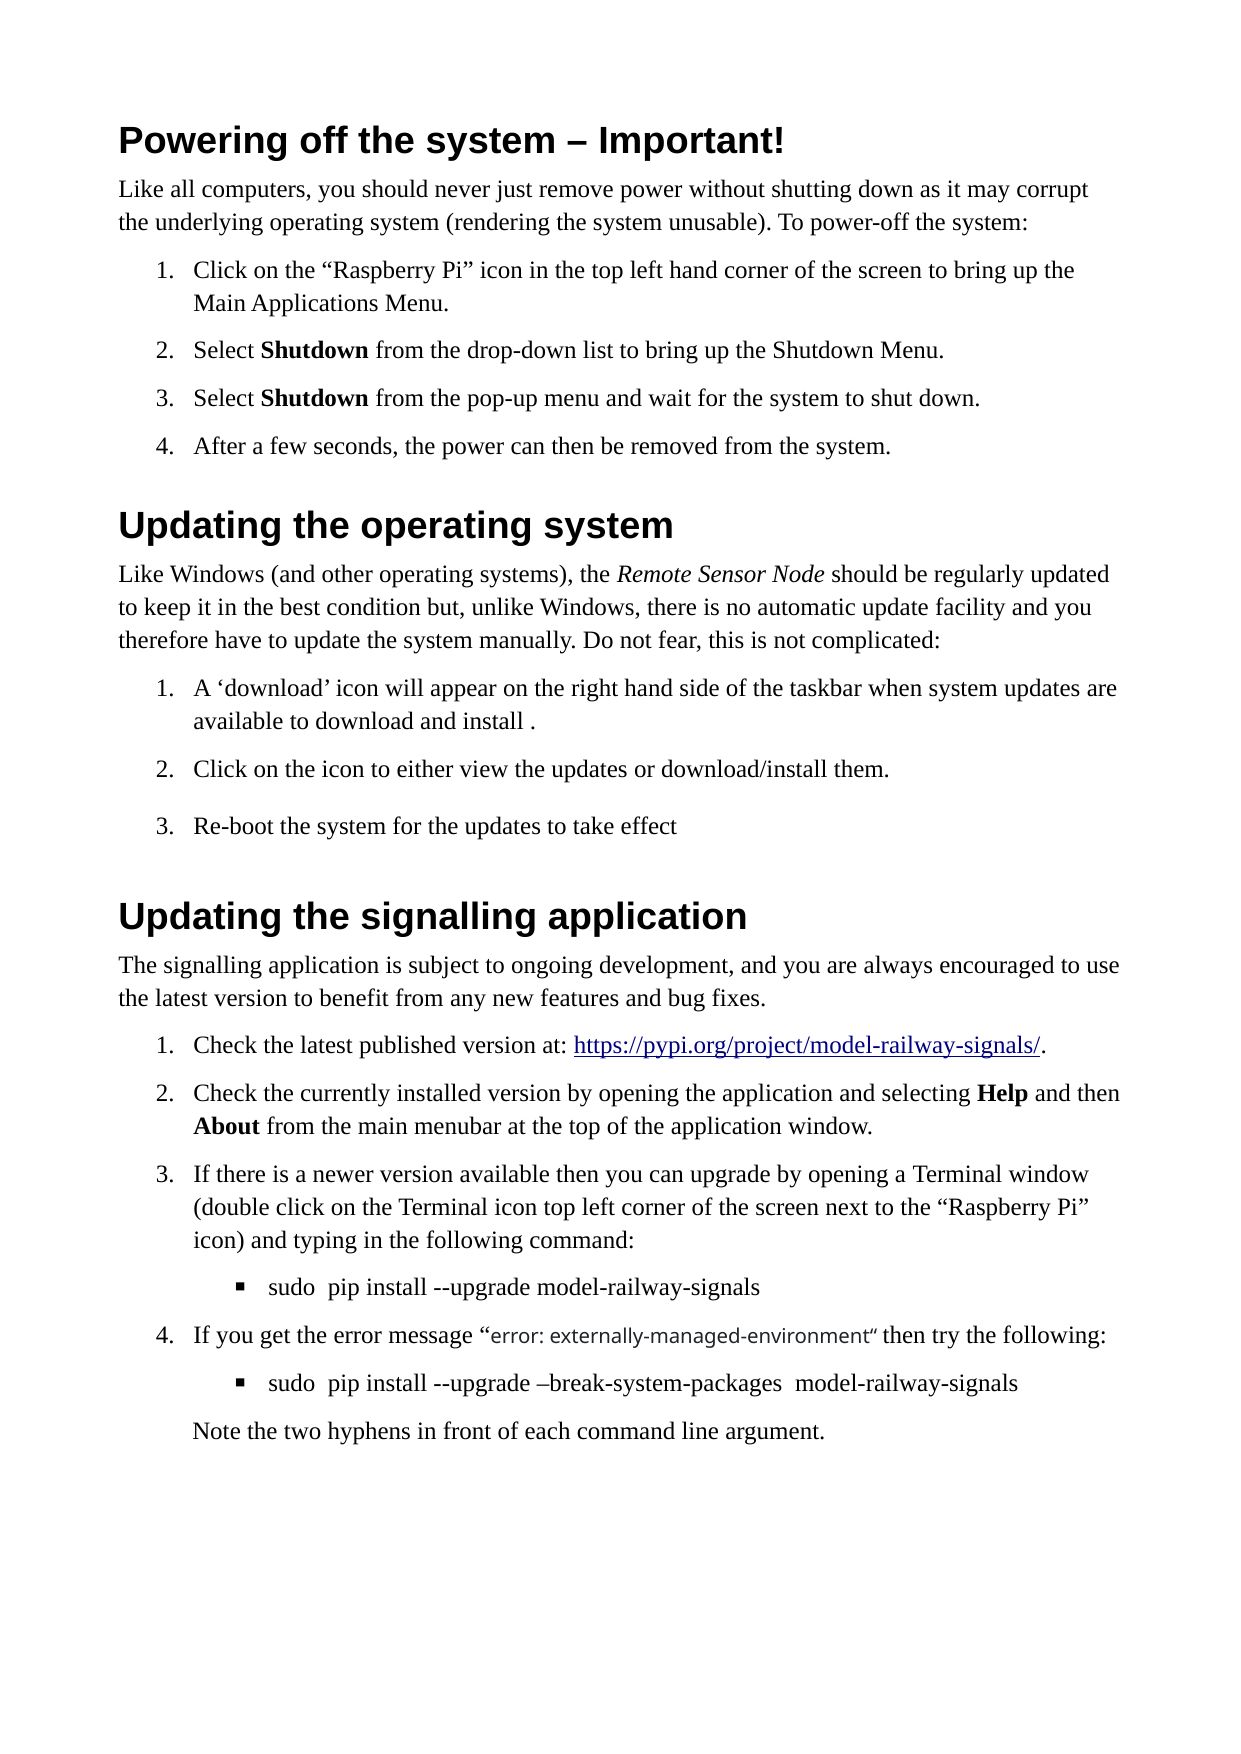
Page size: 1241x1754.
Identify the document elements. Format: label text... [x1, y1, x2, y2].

list If you get the error message “error: externally-managed-environment“ then try the following: [156, 1320, 1122, 1349]
list Check the currently installed version by opening the application and selecting Help and then About from the main menubar at the top of the application window. [156, 1078, 1122, 1140]
list Click on the icon to either view the updates or download/install them. [156, 754, 1122, 782]
list A ‘download’ icon will appear on the right hand side of the taskbar when system updates are available to download and install . [156, 673, 1122, 735]
subtitle Updating the operating system [118, 503, 1122, 547]
list Check the latest published version at: https://pypi.org/project/model-railway-signals/. [156, 1031, 1122, 1059]
list Select Shutdown from the drop-down list to bring up the Shutdown Menu. [156, 336, 1122, 364]
subtitle Powering off the system – Important! [118, 118, 1122, 162]
list Select Shutdown from the pop-up menu and wait for the system to shut down. [156, 383, 1122, 412]
list sudo pip install --upgrade model-railway-signals [231, 1272, 1122, 1301]
text Like Windows (and other operating systems), the Remote Sensor Node should be regularly updated to keep it in the best condition but, unlike Windows, there is no automatic update facility and you therefore have to update the system manually. Do not fear, this is not complicated: [118, 559, 1122, 654]
list If there is a newer version available then you can upgrade by opening a Terminal window (double click on the Terminal icon top left corner of the screen next to the “Raspberry Pi” icon) and typing in the following command: [156, 1159, 1122, 1253]
text Note the two hyphens in front of each command line argument. [118, 1416, 1122, 1444]
list sudo pip install --upgrade –break-system-packages model-railway-signals [231, 1368, 1122, 1397]
subtitle Updating the signalling application [118, 894, 1122, 937]
text Like all computers, you should never just remove power without shutting down as it may corrupt the underlying operating system (rendering the system unusable). To power-off the system: [118, 174, 1122, 236]
list Re-boot the system for the updates to take effect [156, 811, 1122, 840]
list Click on the “Raspberry Pi” icon in the top left hand corner of the screen to bring up the Main Applications Menu. [156, 255, 1122, 317]
list After a few seconds, the power can then be removed from the system. [156, 431, 1122, 459]
text The signalling application is subject to ongoing development, and you are always encouraged to use the latest version to benefit from any new features and bug fixes. [118, 950, 1122, 1012]
